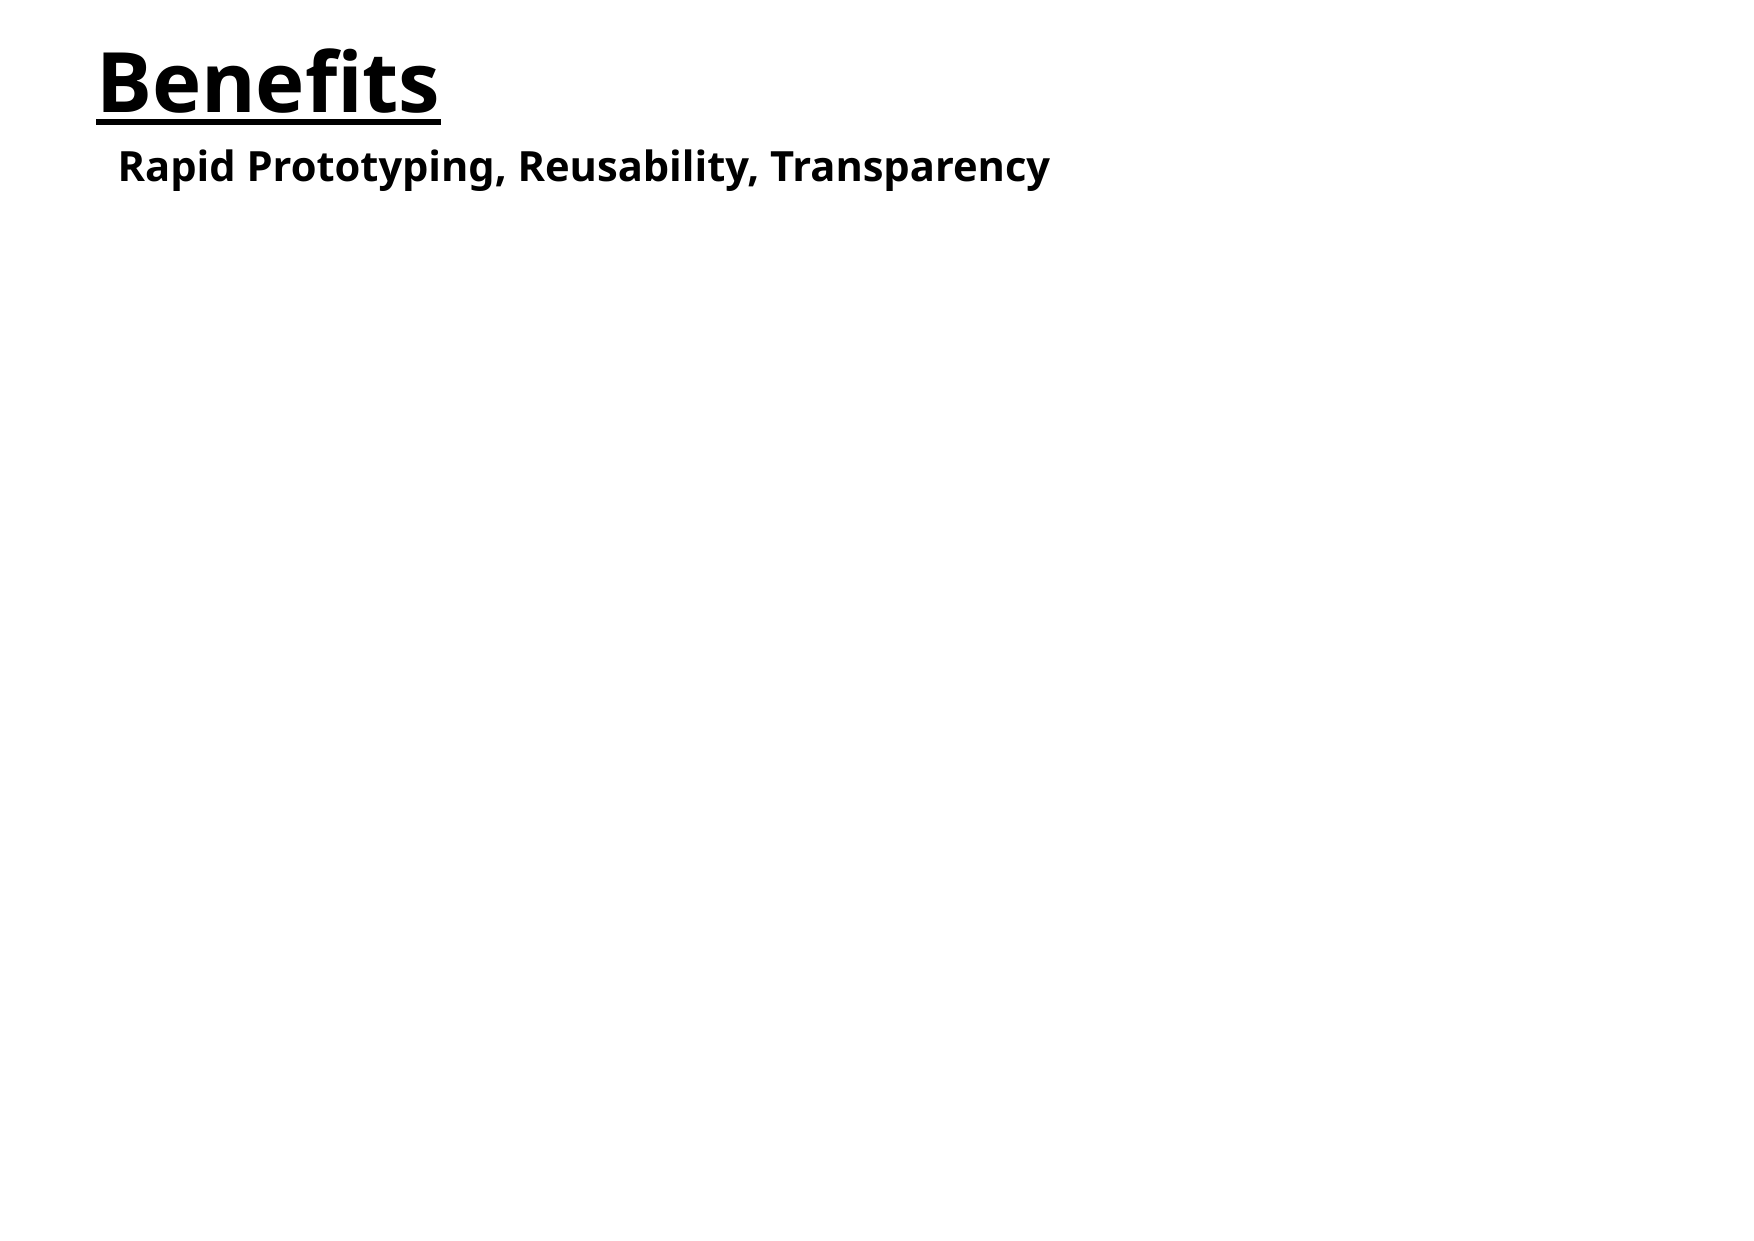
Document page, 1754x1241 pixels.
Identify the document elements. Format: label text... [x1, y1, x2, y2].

text Benefits [96, 23, 1699, 137]
text Rapid Prototyping, Reusability, Transparency [96, 137, 1699, 194]
